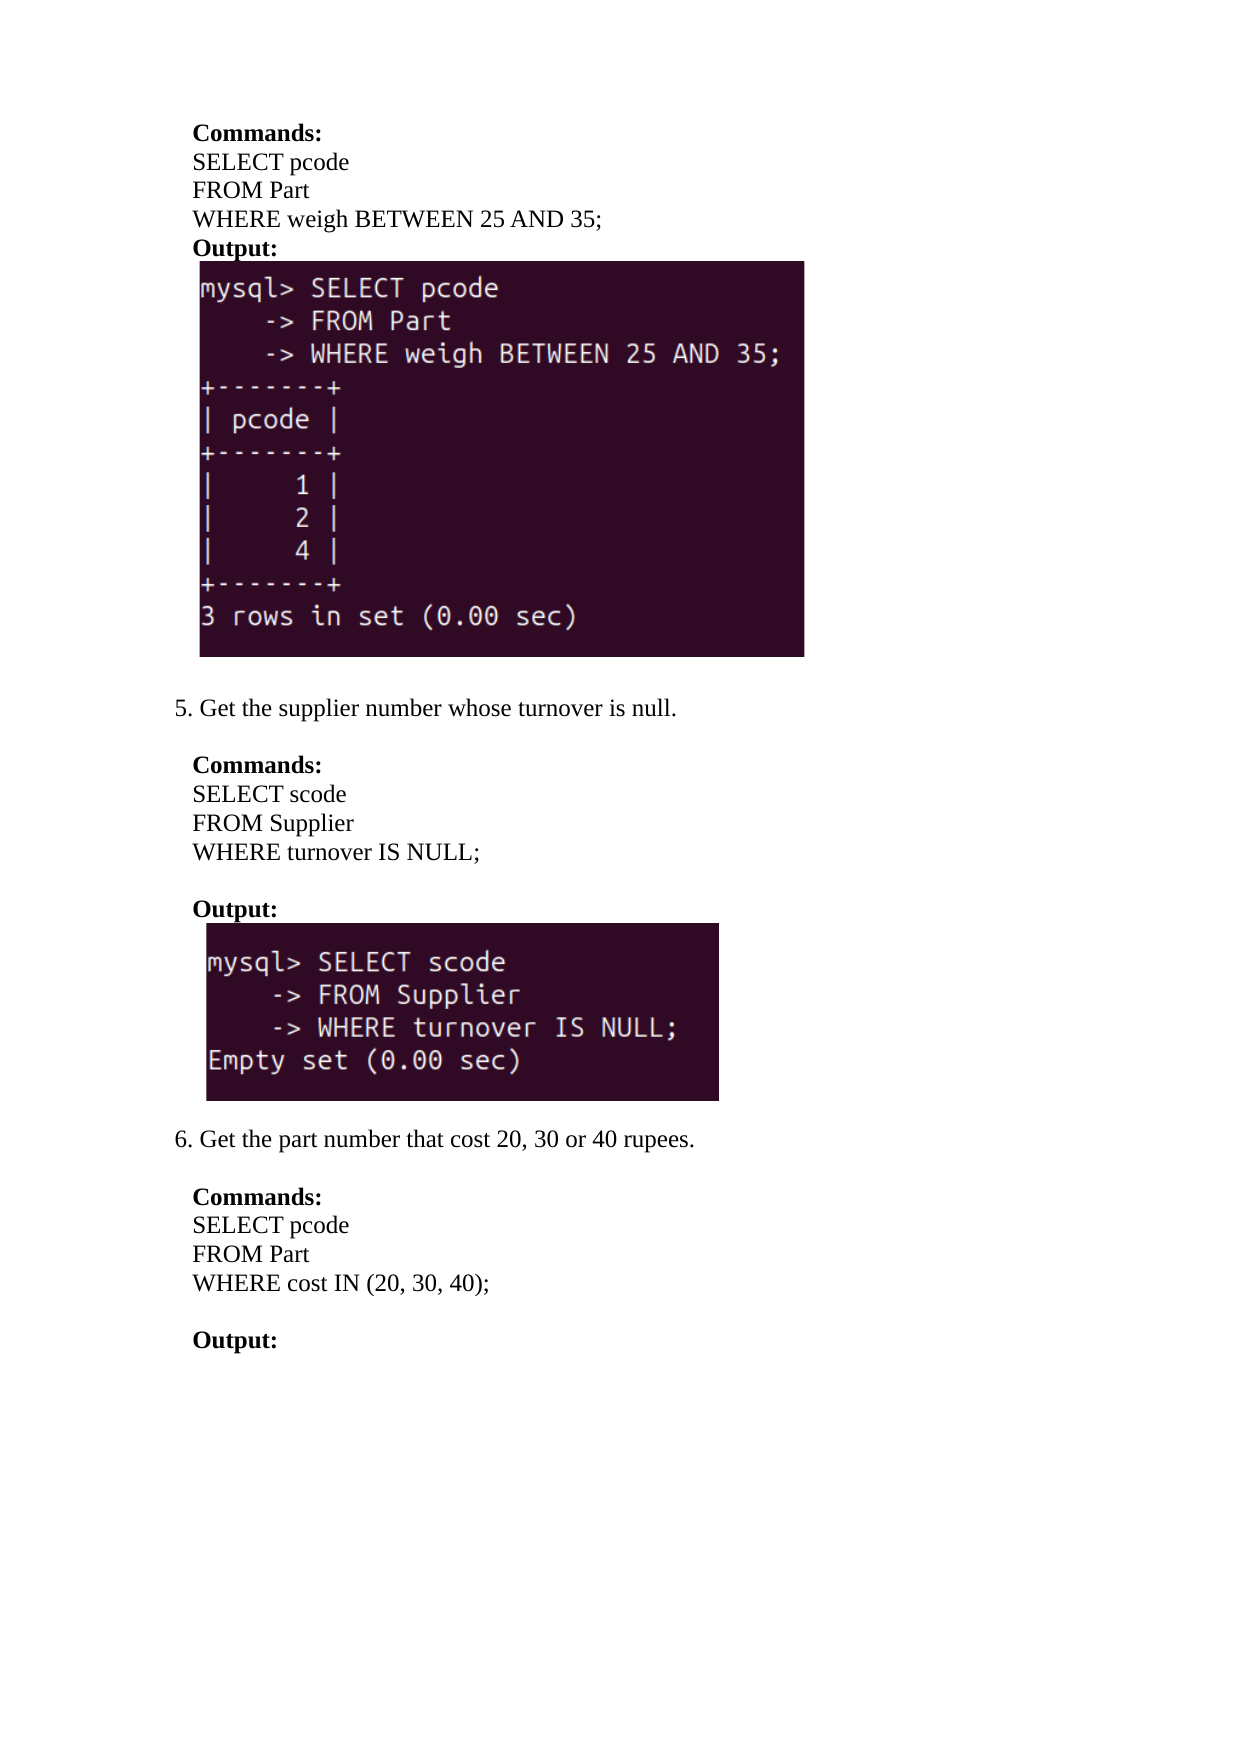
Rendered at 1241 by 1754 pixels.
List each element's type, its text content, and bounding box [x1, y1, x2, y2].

text WHERE turnover IS NULL; [118, 837, 1122, 866]
text Commands: [118, 118, 1122, 147]
text SELECT scode [118, 779, 1122, 808]
text SELECT pcode [118, 147, 1122, 176]
text Commands: [118, 751, 1122, 779]
text WHERE cost IN (20, 30, 40); [118, 1268, 1122, 1297]
text Commands: [118, 1182, 1122, 1211]
text WHERE weigh BETWEEN 25 AND 35; [118, 204, 1122, 233]
picture [206, 923, 719, 1101]
picture [199, 261, 805, 657]
text 6. Get the part number that cost 20, 30 or 40 rupees. [174, 1124, 1122, 1153]
text FROM Part [118, 1239, 1122, 1268]
text SELECT pcode [118, 1211, 1122, 1239]
text FROM Supplier [118, 808, 1122, 837]
text Output: [118, 894, 1122, 923]
text Output: [118, 1326, 1122, 1354]
text FROM Part [118, 176, 1122, 204]
text 5. Get the supplier number whose turnover is null. [174, 693, 1122, 722]
text Output: [118, 233, 1122, 262]
